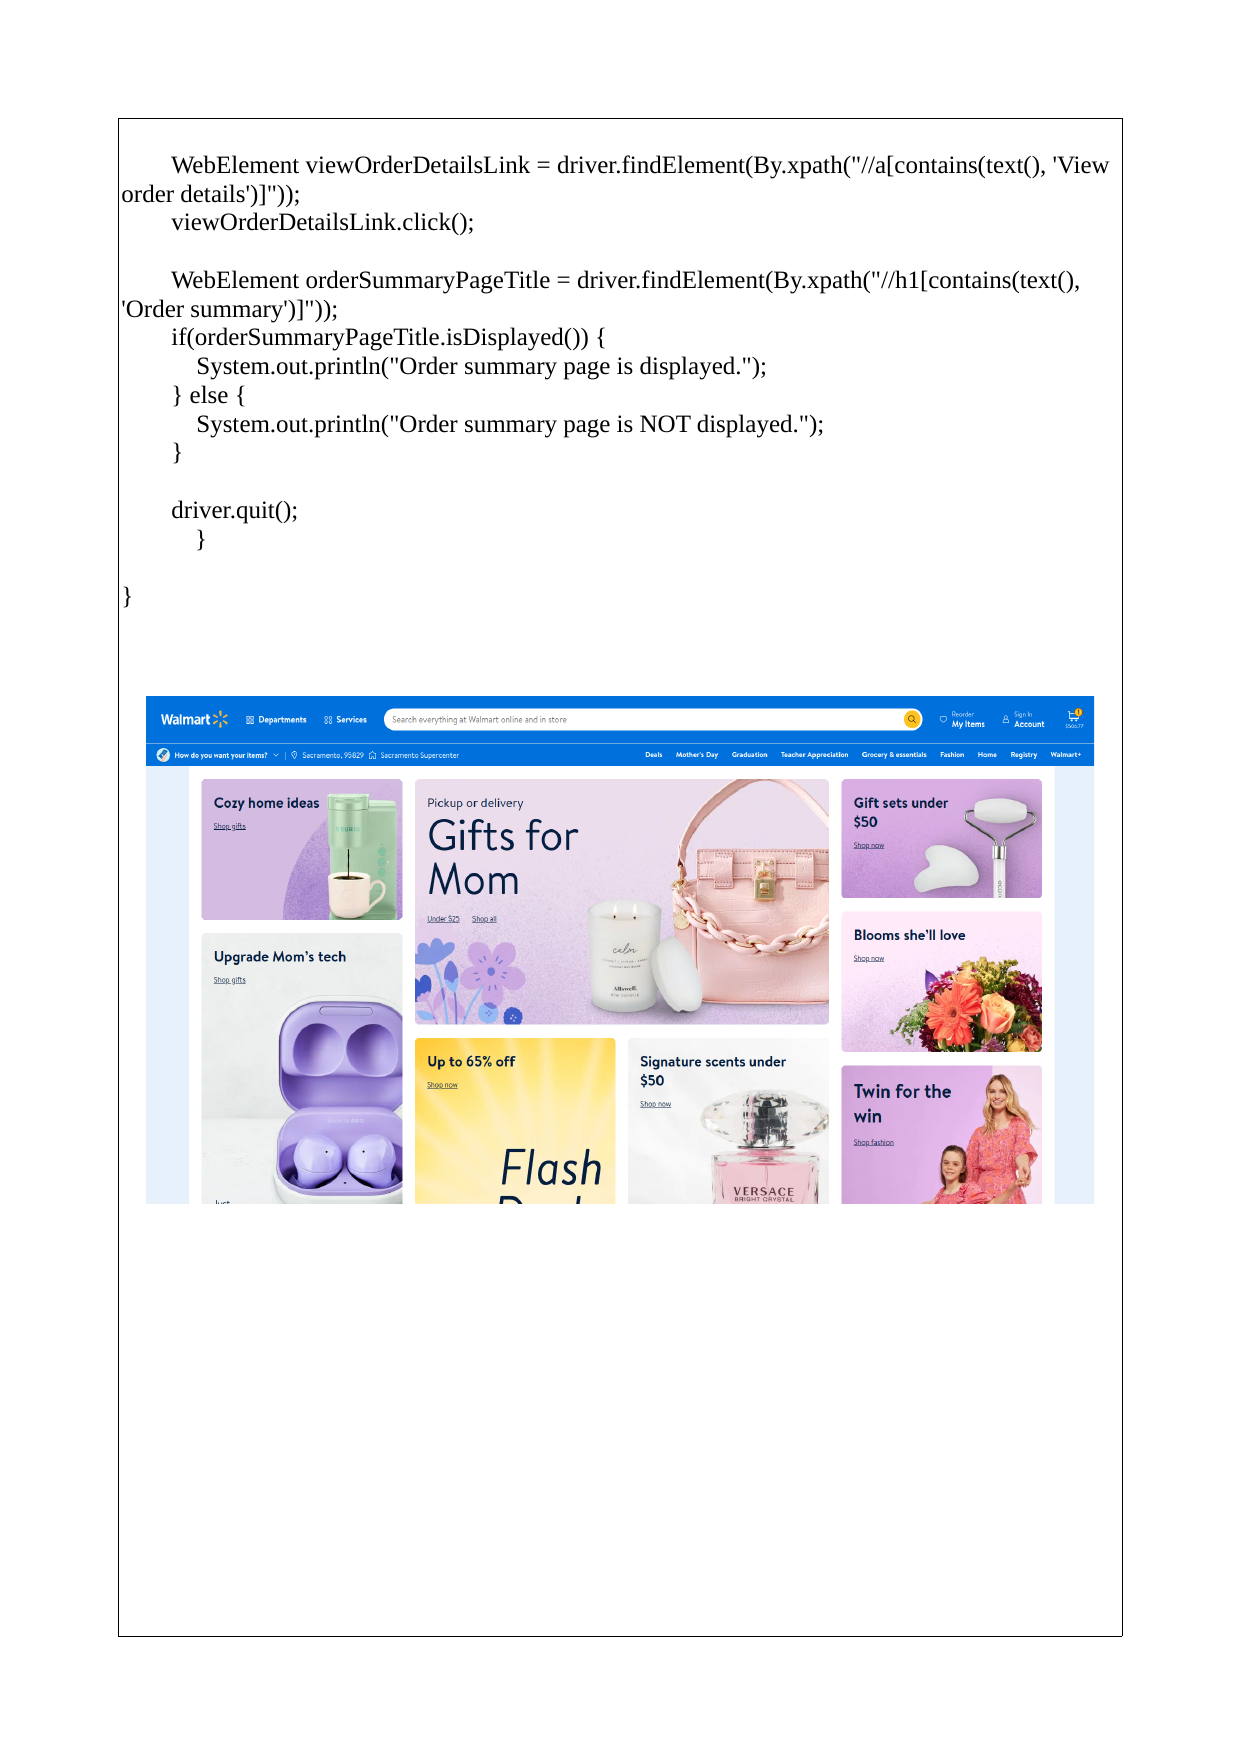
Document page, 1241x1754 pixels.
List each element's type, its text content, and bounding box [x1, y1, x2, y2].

text WebElement viewOrderDetailsLink = driver.findElement(By.xpath("//a[contains(text(), 'View order details')]")); [121, 150, 1119, 207]
text } [121, 581, 1119, 610]
text viewOrderDetailsLink.click(); [121, 207, 1119, 236]
text System.out.println("Order summary page is NOT displayed."); [121, 409, 1119, 437]
text } else { [121, 380, 1119, 409]
text } [121, 524, 1119, 552]
text System.out.println("Order summary page is displayed."); [121, 351, 1119, 380]
text WebElement orderSummaryPageTitle = driver.findElement(By.xpath("//h1[contains(text(), 'Order summary')]")); [121, 265, 1119, 322]
text } [121, 437, 1119, 466]
text driver.quit(); [121, 495, 1119, 524]
picture [146, 696, 1095, 1204]
text if(orderSummaryPageTitle.isDisplayed()) { [121, 322, 1119, 351]
